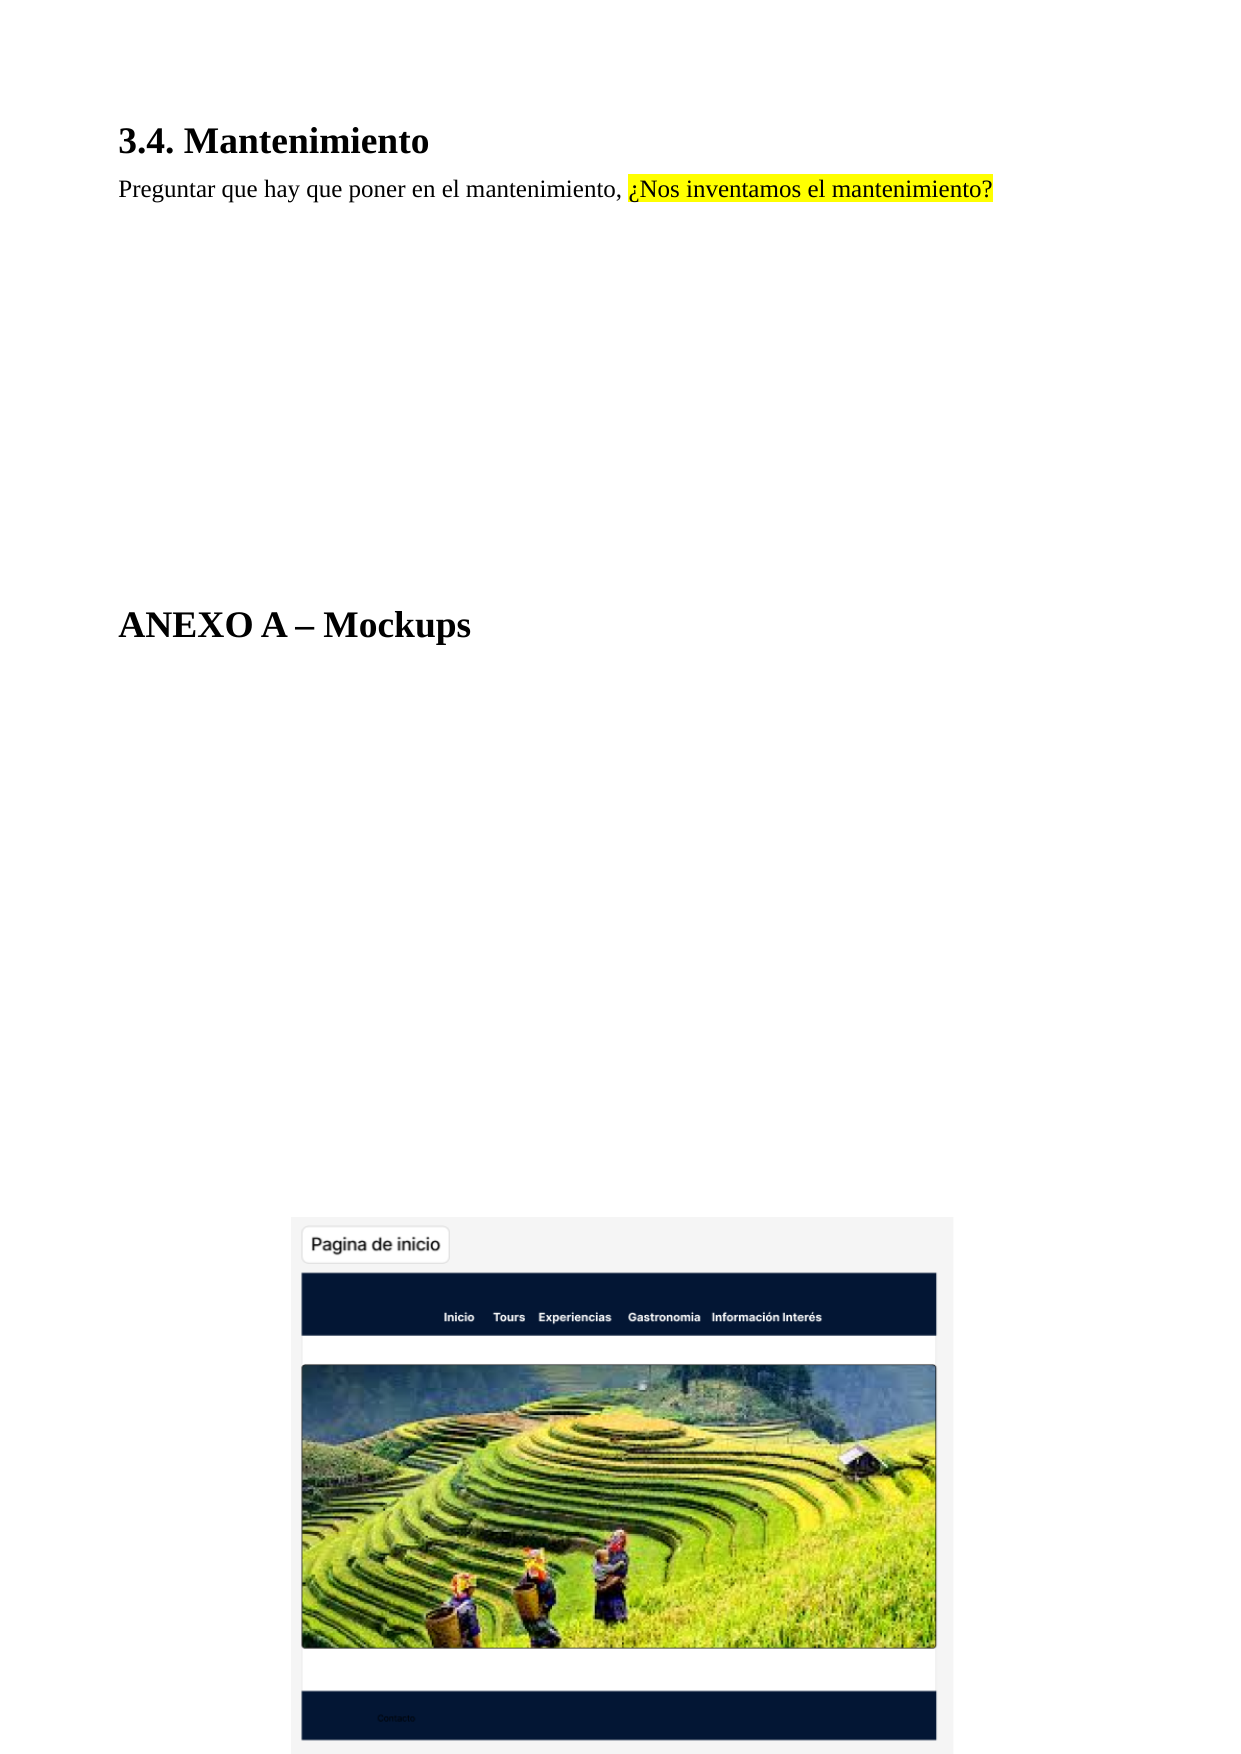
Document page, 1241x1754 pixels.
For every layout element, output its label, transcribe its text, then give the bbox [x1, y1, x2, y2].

text ANEXO A – Mockups [118, 602, 1122, 645]
subtitle 3.4. Mantenimiento [118, 118, 1122, 161]
text Preguntar que hay que poner en el mantenimiento, ¿Nos inventamos el mantenimiento? [118, 174, 1122, 202]
picture [291, 1217, 954, 1754]
